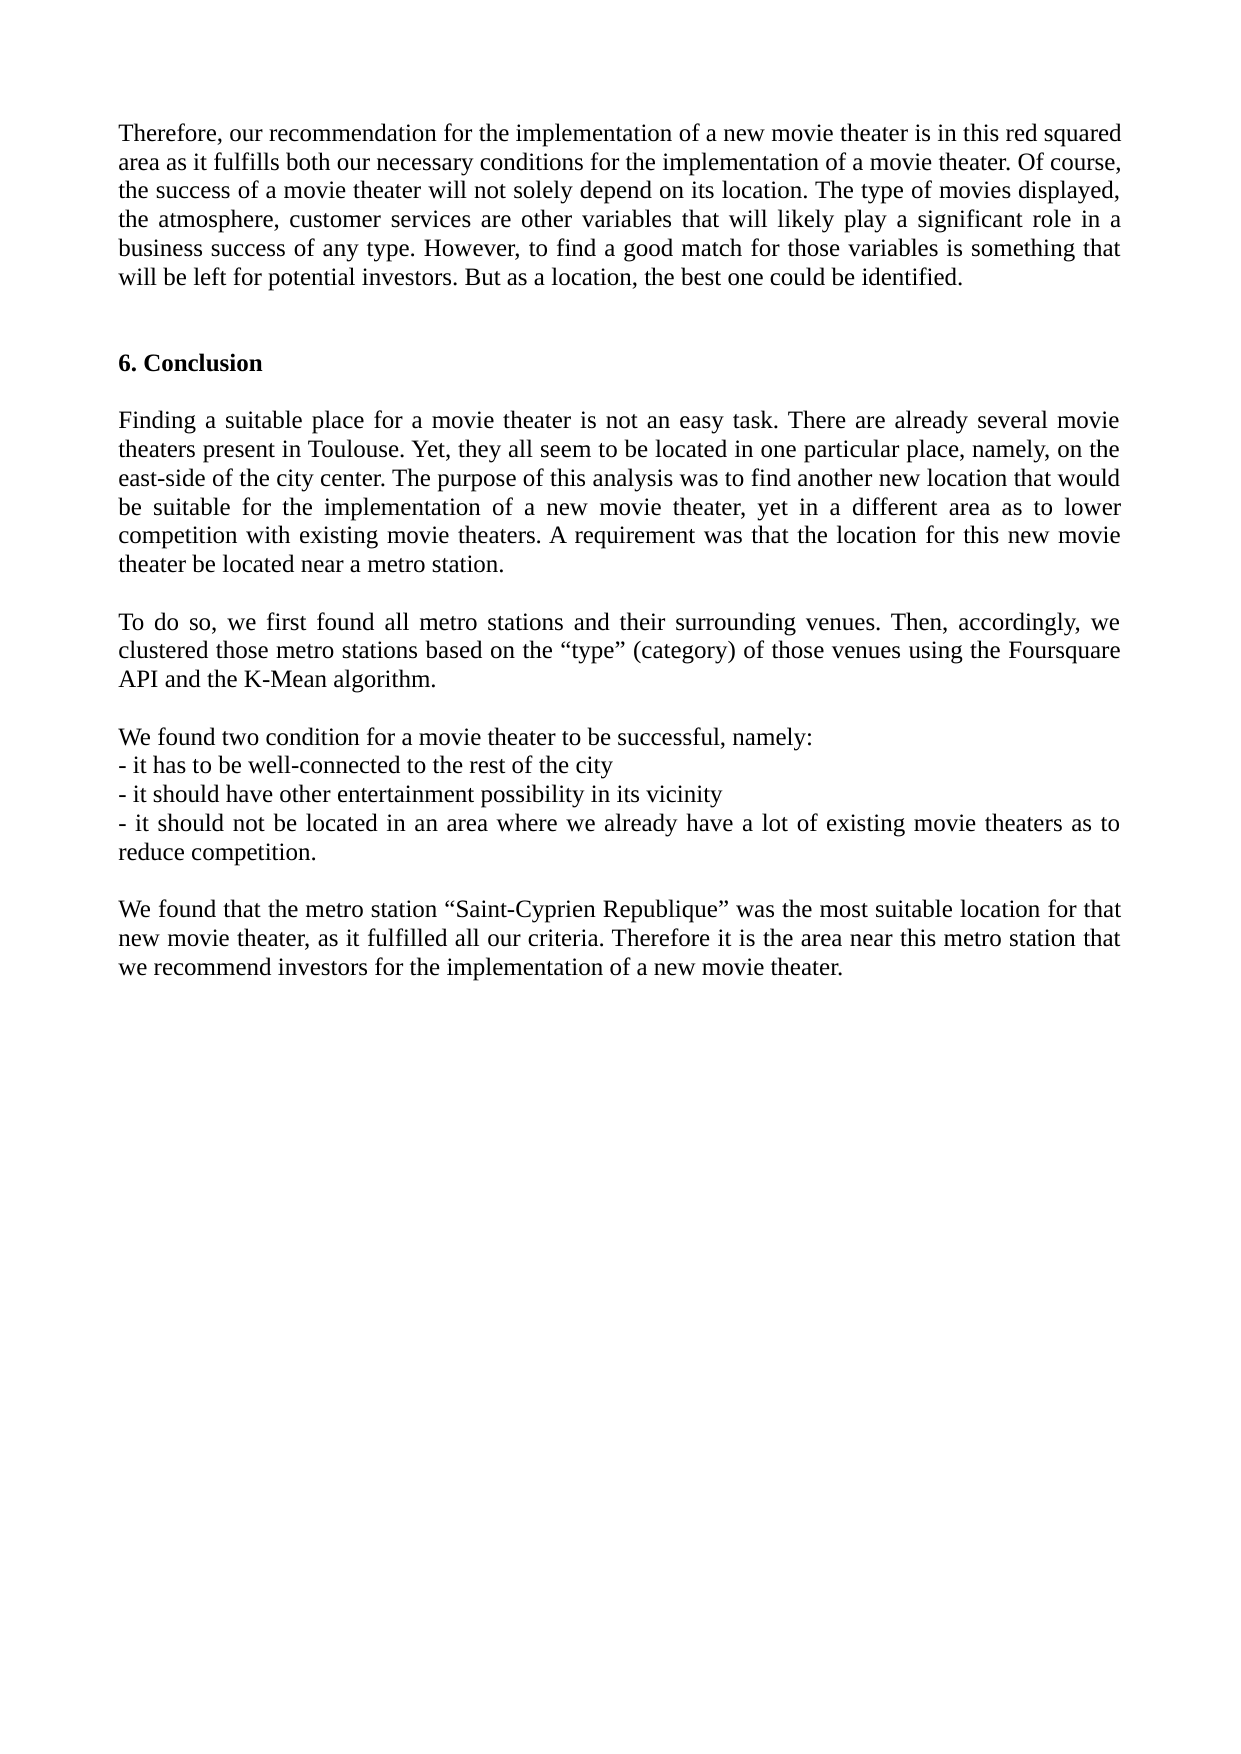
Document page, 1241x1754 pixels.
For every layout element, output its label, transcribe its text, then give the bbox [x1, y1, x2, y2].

text Therefore, our recommendation for the implementation of a new movie theater is in this red squared area as it fulfills both our necessary conditions for the implementation of a movie theater. Of course, the success of a movie theater will not solely depend on its location. The type of movies displayed, the atmosphere, customer services are other variables that will likely play a significant role in a business success of any type. However, to find a good match for those variables is something that will be left for potential investors. But as a location, the best one could be identified. [118, 118, 1122, 291]
text 6. Conclusion [118, 348, 1122, 377]
text We found that the metro station “Saint-Cyprien Republique” was the most suitable location for that new movie theater, as it fulfilled all our criteria. Therefore it is the area near this metro station that we recommend investors for the implementation of a new movie theater. [118, 894, 1122, 981]
text Finding a suitable place for a movie theater is not an easy task. There are already several movie theaters present in Toulouse. Yet, they all seem to be located in one particular place, namely, on the east-side of the city center. The purpose of this analysis was to find another new location that would be suitable for the implementation of a new movie theater, yet in a different area as to lower competition with existing movie theaters. A requirement was that the location for this new movie theater be located near a metro station. [118, 406, 1122, 578]
text - it has to be well-connected to the rest of the city [118, 751, 1122, 779]
text - it should not be located in an area where we already have a lot of existing movie theaters as to reduce competition. [118, 808, 1122, 866]
text To do so, we first found all metro stations and their surrounding venues. Then, accordingly, we clustered those metro stations based on the “type” (category) of those venues using the Foursquare API and the K-Mean algorithm. [118, 607, 1122, 693]
text - it should have other entertainment possibility in its vicinity [118, 779, 1122, 808]
text We found two condition for a movie theater to be successful, namely: [118, 722, 1122, 751]
